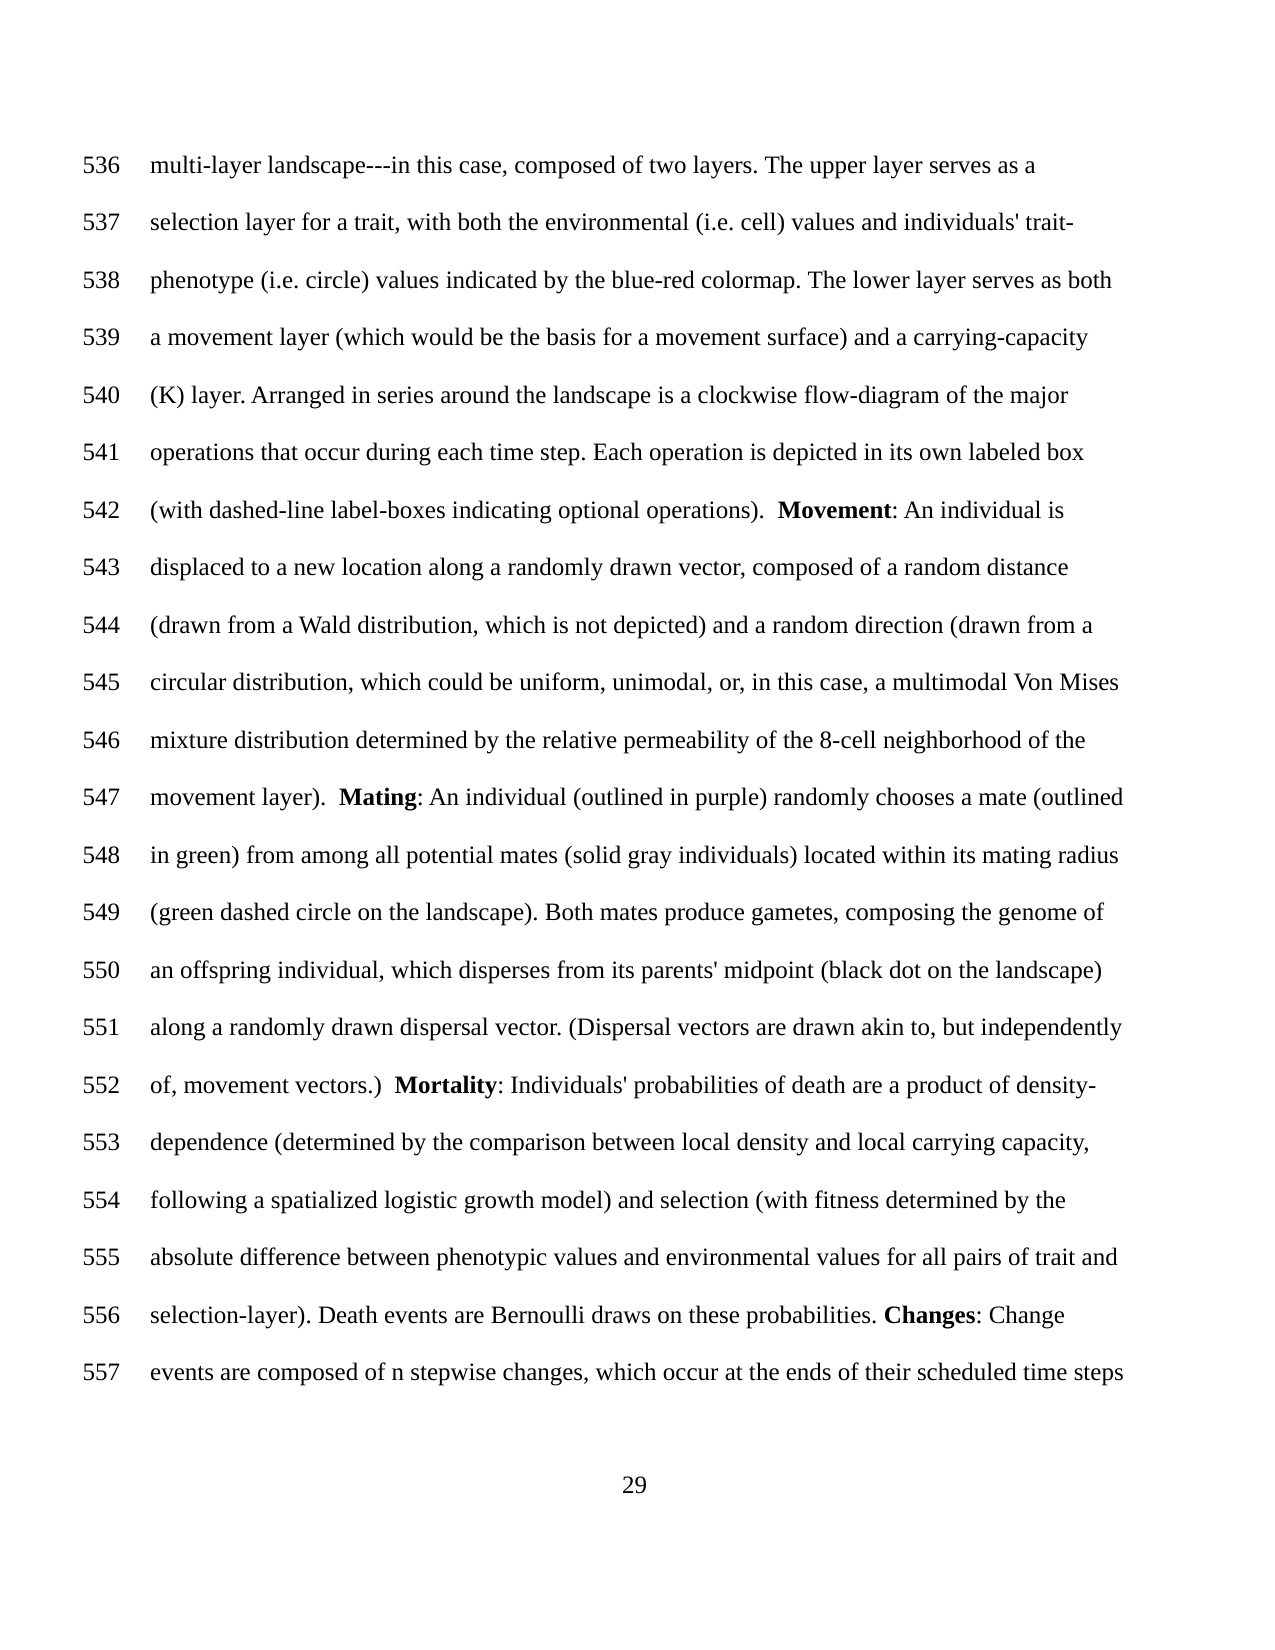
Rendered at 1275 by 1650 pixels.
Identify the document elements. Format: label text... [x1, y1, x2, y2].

text multi-layer landscape---in this case, composed of two layers. The upper layer serves as a selection layer for a trait, with both the environmental (i.e. cell) values and individuals' trait-phenotype (i.e. circle) values indicated by the blue-red colormap. The lower layer serves as both a movement layer (which would be the basis for a movement surface) and a carrying-capacity (K) layer. Arranged in series around the landscape is a clockwise flow-diagram of the major operations that occur during each time step. Each operation is depicted in its own labeled box (with dashed-line label-boxes indicating optional operations). Movement: An individual is displaced to a new location along a randomly drawn vector, composed of a random distance (drawn from a Wald distribution, which is not depicted) and a random direction (drawn from a circular distribution, which could be uniform, unimodal, or, in this case, a multimodal Von Mises mixture distribution determined by the relative permeability of the 8-cell neighborhood of the movement layer). Mating: An individual (outlined in purple) randomly chooses a mate (outlined in green) from among all potential mates (solid gray individuals) located within its mating radius (green dashed circle on the landscape). Both mates produce gametes, composing the genome of an offspring individual, which disperses from its parents' midpoint (black dot on the landscape) along a randomly drawn dispersal vector. (Dispersal vectors are drawn akin to, but independently of, movement vectors.) Mortality: Individuals' probabilities of death are a product of density-dependence (determined by the comparison between local density and local carrying capacity, following a spatialized logistic growth model) and selection (with fitness determined by the absolute difference between phenotypic values and environmental values for all pairs of trait and selection-layer). Death events are Bernoulli draws on these probabilities. Changes: Change events are composed of n stepwise changes, which occur at the ends of their scheduled time steps [150, 150, 1125, 1386]
